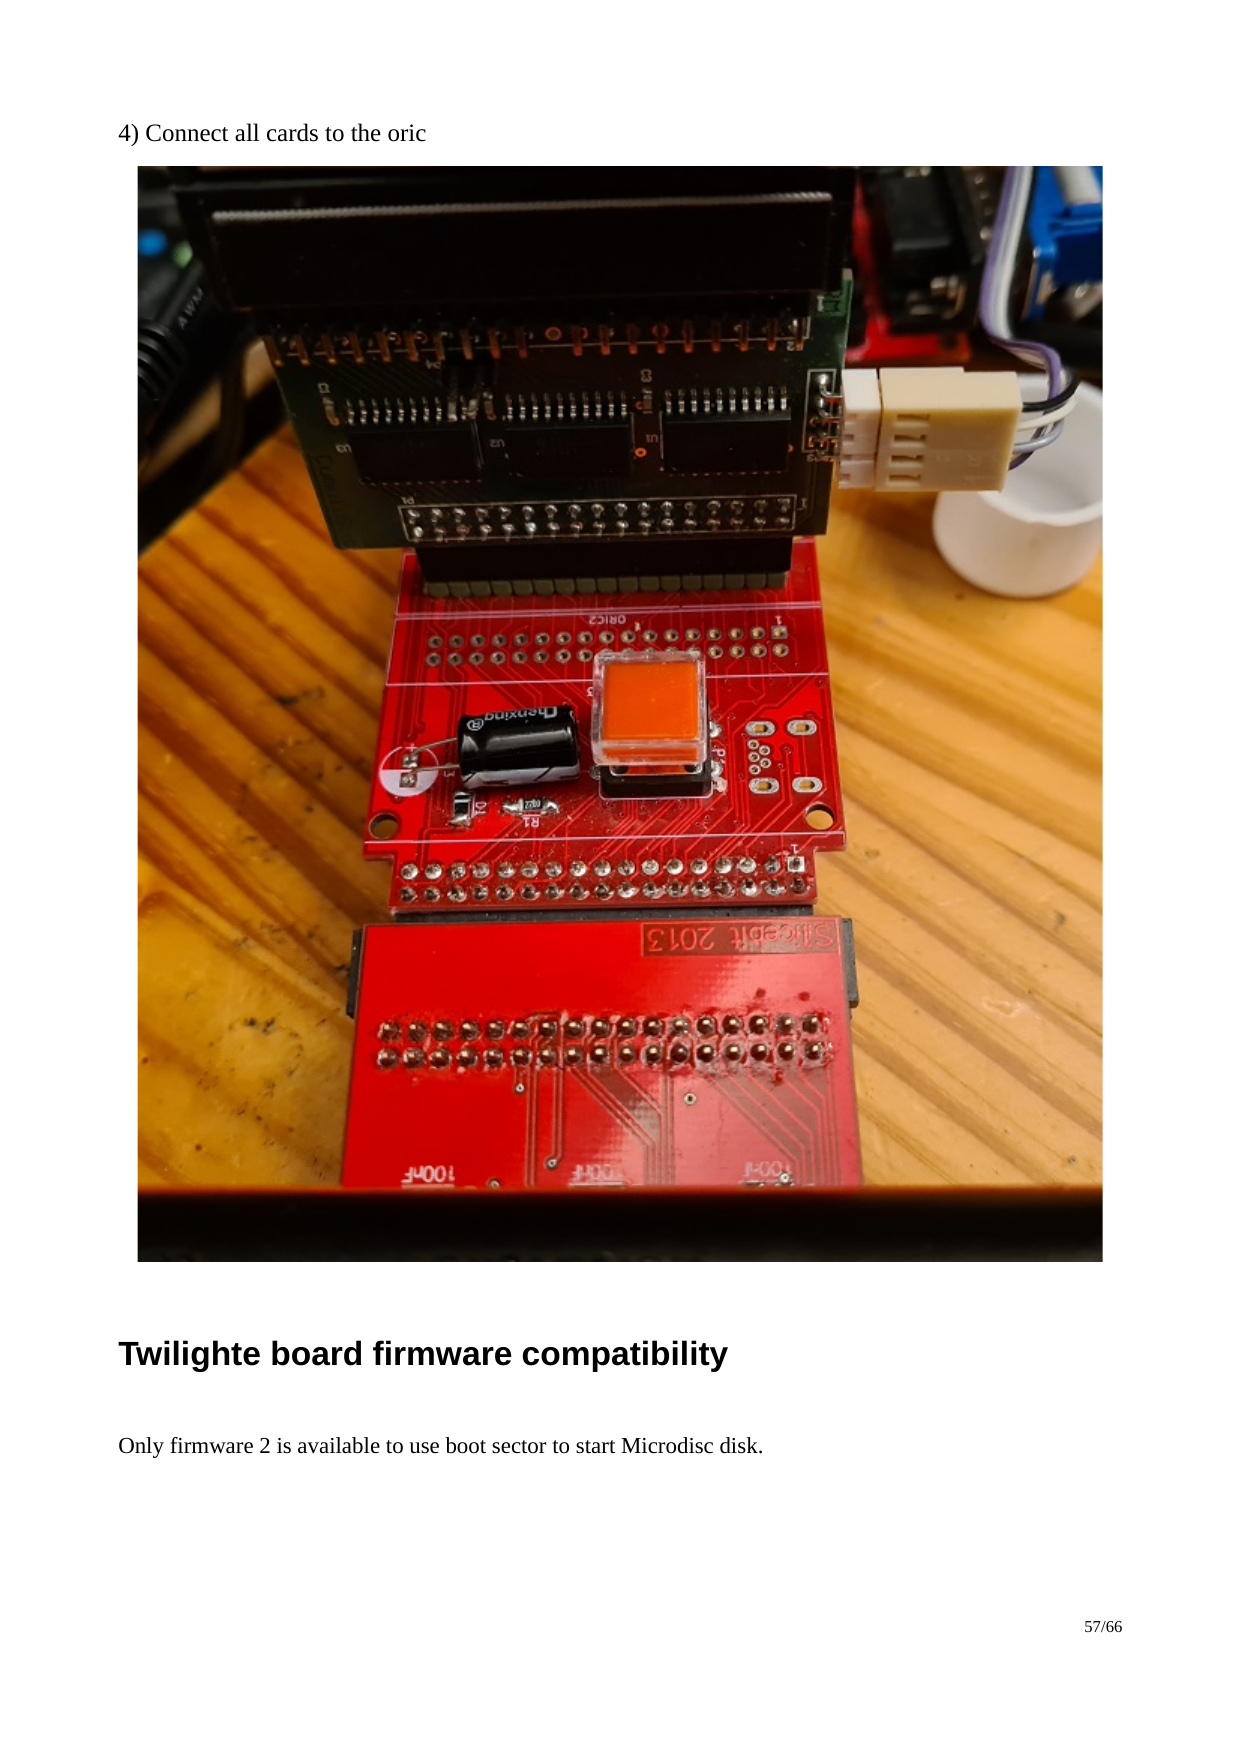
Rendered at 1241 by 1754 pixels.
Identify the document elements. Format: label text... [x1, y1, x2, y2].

text Only firmware 2 is available to use boot sector to start Microdisc disk. [118, 1433, 1122, 1459]
picture [137, 166, 1103, 1262]
text 4) Connect all cards to the oric [118, 118, 1122, 147]
subtitle Twilighte board firmware compatibility [118, 1334, 1122, 1372]
